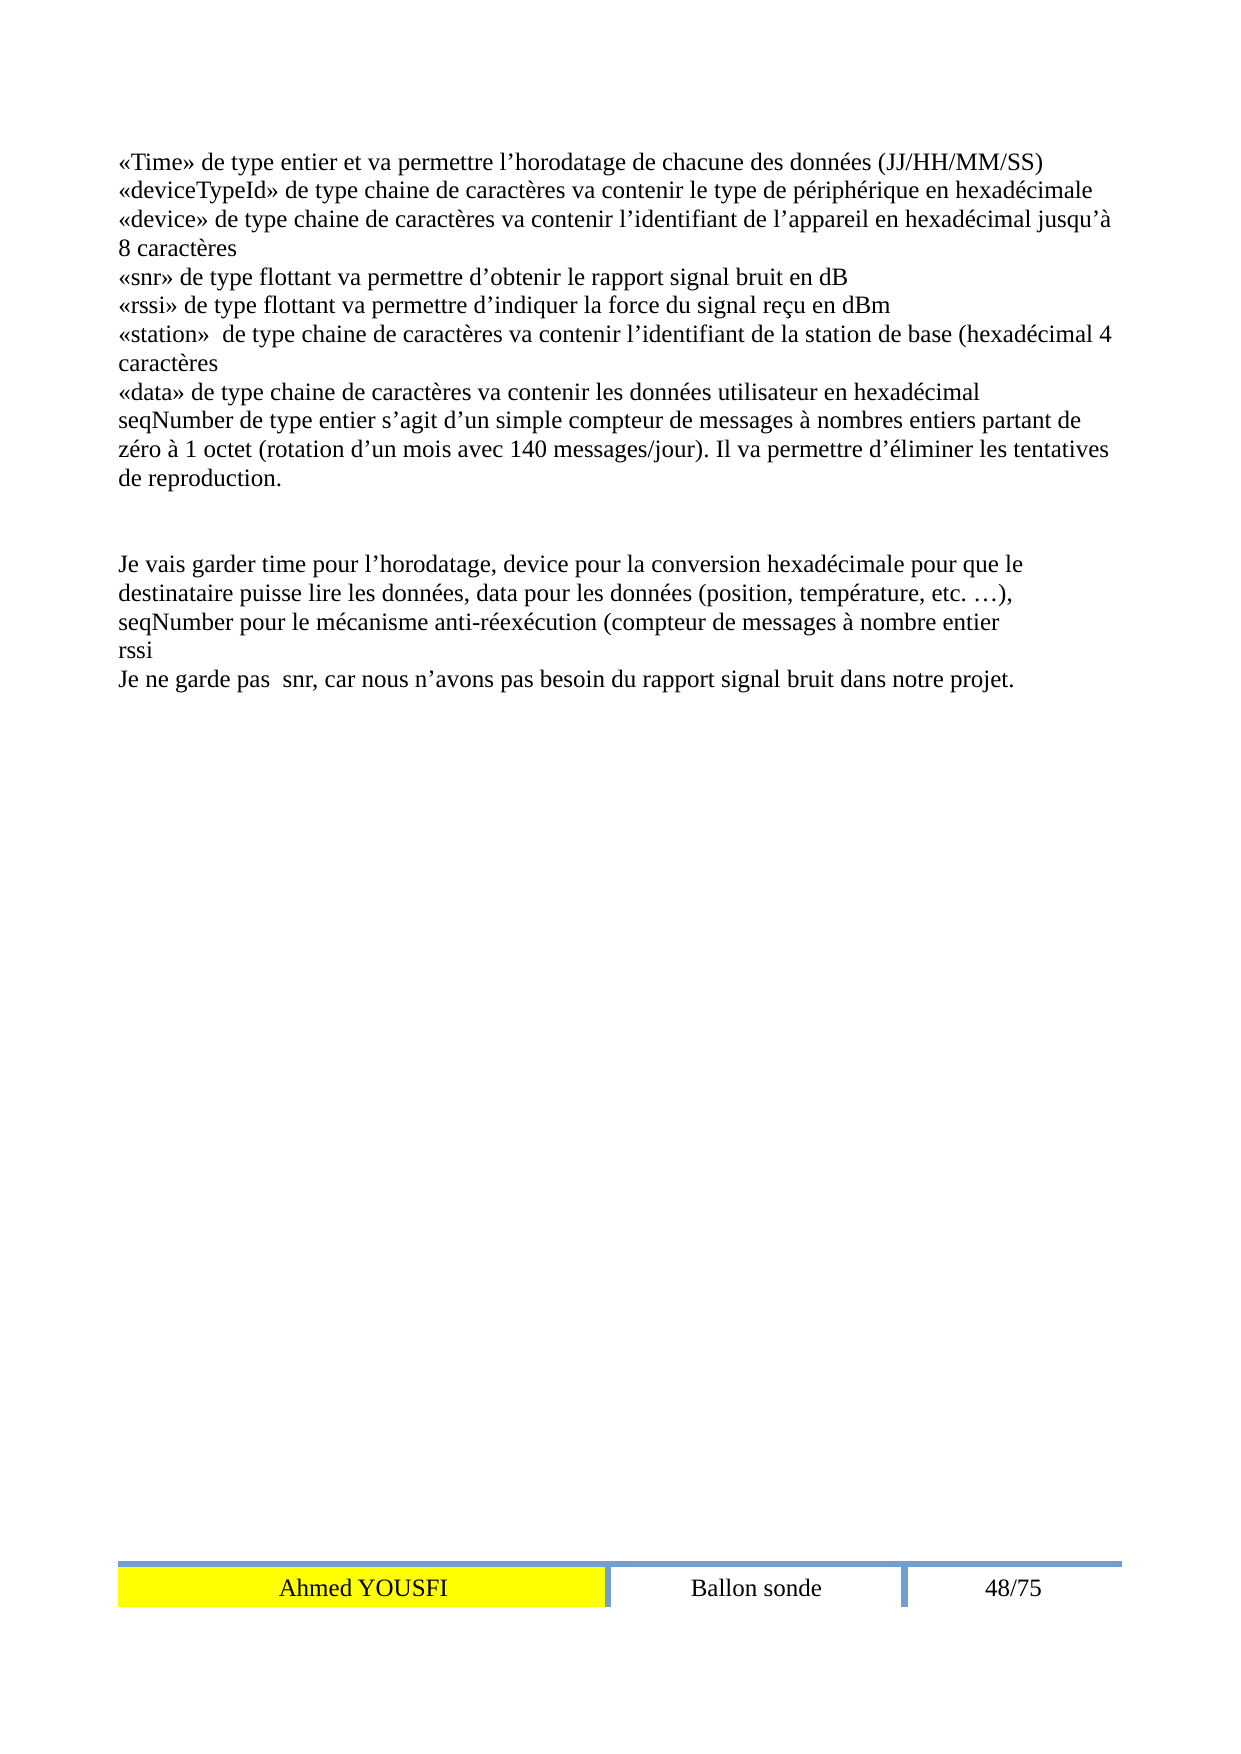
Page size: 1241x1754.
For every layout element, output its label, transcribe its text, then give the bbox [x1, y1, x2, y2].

text seqNumber de type entier s’agit d’un simple compteur de messages à nombres entiers partant de zéro à 1 octet (rotation d’un mois avec 140 messages/jour). Il va permettre d’éliminer les tentatives de reproduction. [118, 406, 1122, 492]
text «Time» de type entier et va permettre l’horodatage de chacune des données (JJ/HH/MM/SS) [118, 147, 1122, 176]
text rssi [118, 636, 1122, 664]
text «rssi» de type flottant va permettre d’indiquer la force du signal reçu en dBm [118, 291, 1122, 319]
text Je vais garder time pour l’horodatage, device pour la conversion hexadécimale pour que le destinataire puisse lire les données, data pour les données (position, température, etc. …), seqNumber pour le mécanisme anti-réexécution (compteur de messages à nombre entier [118, 549, 1122, 636]
text «snr» de type flottant va permettre d’obtenir le rapport signal bruit en dB [118, 262, 1122, 291]
text «data» de type chaine de caractères va contenir les données utilisateur en hexadécimal [118, 377, 1122, 406]
text «device» de type chaine de caractères va contenir l’identifiant de l’appareil en hexadécimal jusqu’à 8 caractères [118, 204, 1122, 262]
text «deviceTypeId» de type chaine de caractères va contenir le type de périphérique en hexadécimale [118, 176, 1122, 204]
text Je ne garde pas snr, car nous n’avons pas besoin du rapport signal bruit dans notre projet. [118, 664, 1122, 693]
text «station» de type chaine de caractères va contenir l’identifiant de la station de base (hexadécimal 4 caractères [118, 319, 1122, 377]
